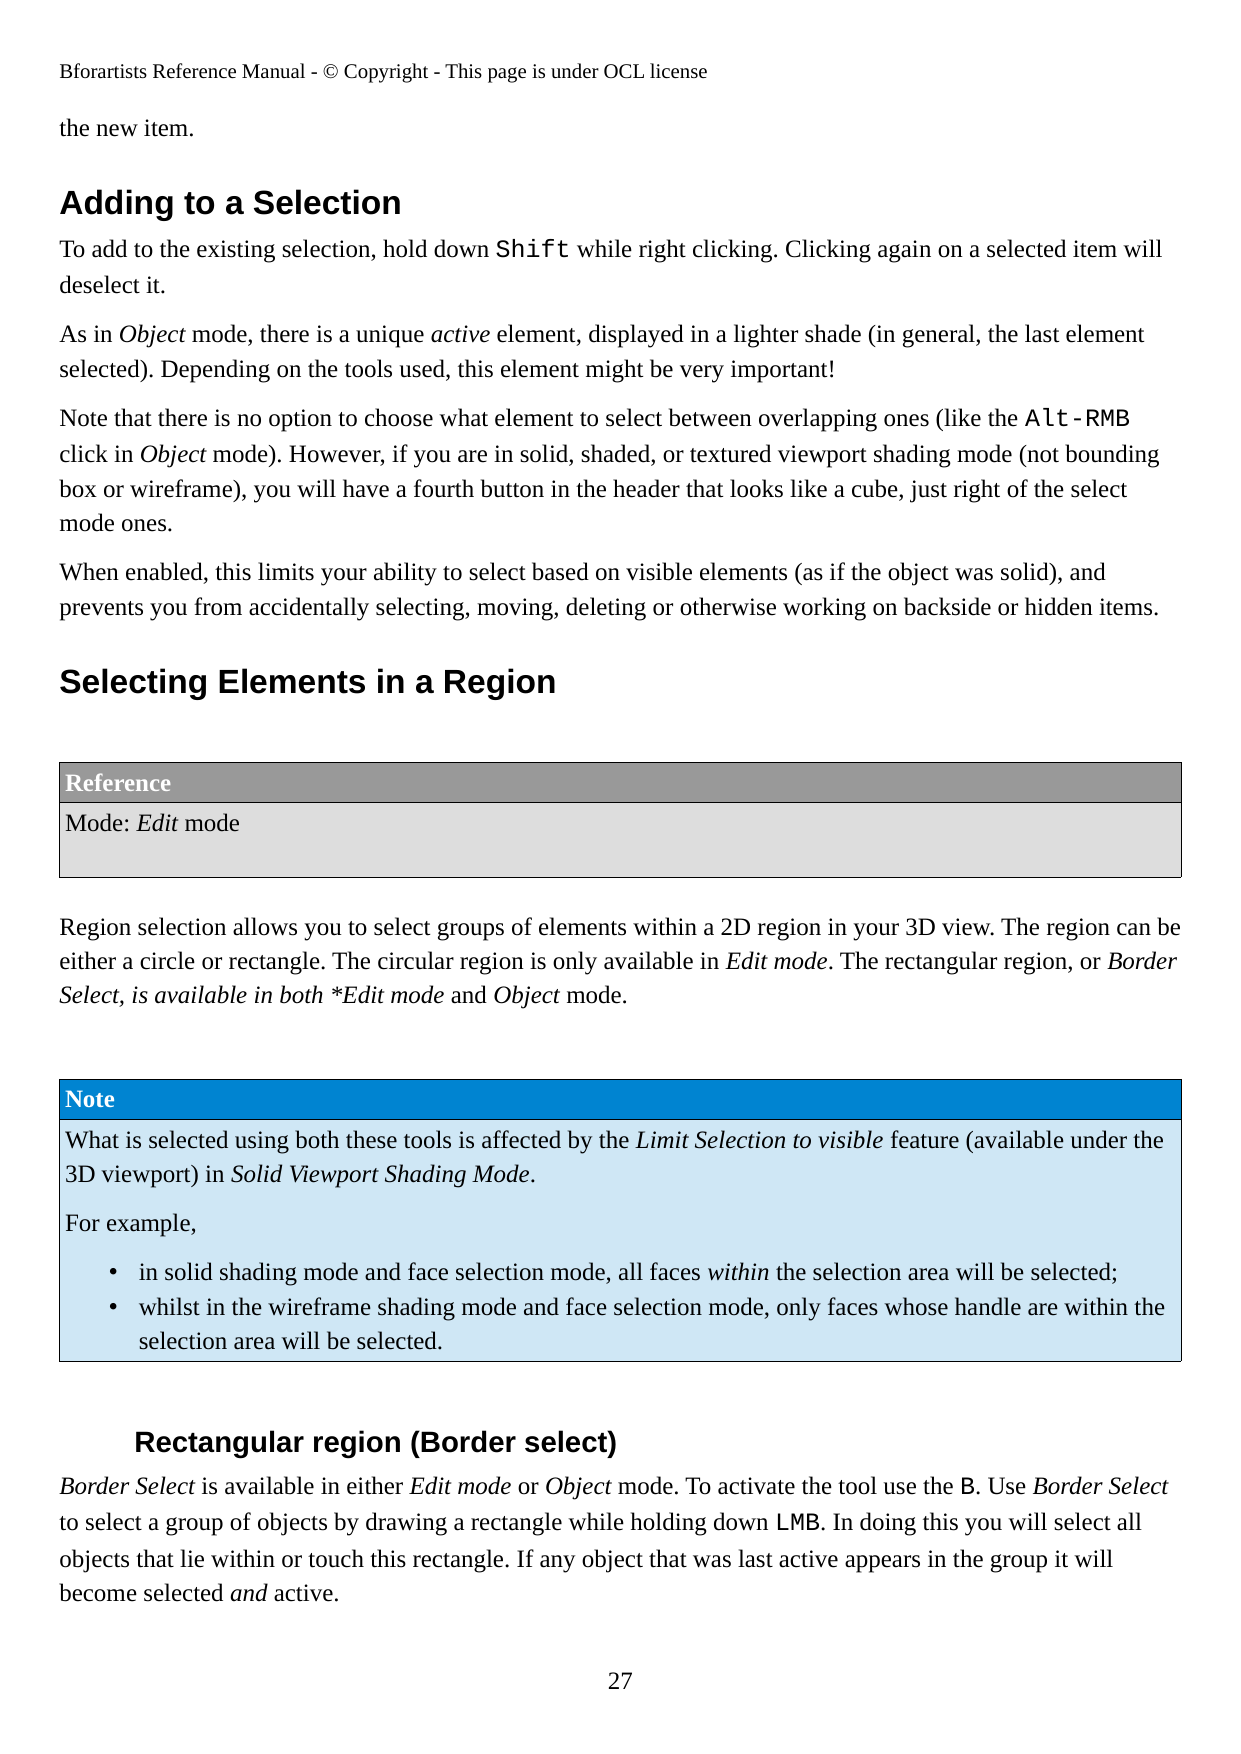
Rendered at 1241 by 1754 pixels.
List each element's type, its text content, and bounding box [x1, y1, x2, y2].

text As in Object mode, there is a unique active element, displayed in a lighter shade (in general, the last element selected). Depending on the tools used, this element might be very important! [59, 319, 1181, 382]
subtitle Adding to a Selection [59, 182, 1181, 221]
subtitle Rectangular region (Border select) [59, 1425, 1181, 1458]
text the new item. [59, 113, 1181, 141]
subtitle Selecting Elements in a Region [59, 662, 1181, 700]
text Border Select is available in either Edit mode or Object mode. To activate the tool use the B. Use Border Select to select a group of objects by drawing a rectangle while holding down LMB. In doing this you will select all objects that lie within or touch this rectangle. If any object that was last active appears in the group it will become selected and active. [59, 1471, 1181, 1607]
text Region selection allows you to select groups of elements within a 2D region in your 3D view. The region can be either a circle or rectangle. The circular region is only available in Edit mode. The rectangular region, or Border Select, is available in both *Edit mode and Object mode. [59, 912, 1181, 1009]
table_header Note [60, 1080, 1181, 1119]
table_header Reference [60, 763, 1181, 802]
text To add to the existing selection, hold down Shift while right clicking. Clicking again on a selected item will deselect it. [59, 234, 1181, 299]
text When enabled, this limits your ability to select based on visible elements (as if the object was solid), and prevents you from accidentally selecting, moving, deleting or otherwise working on backside or hidden items. [59, 557, 1181, 621]
table_cell What is selected using both these tools is affected by the Limit Selection to visible feature (available under the 3D viewport) in Solid Viewport Shading Mode. For example, in solid shading mode and face selection mode, all faces within the selection area will be selected; whilst in the wireframe shading mode and face selection mode, only faces whose handle are within the selection area will be selected. [60, 1120, 1181, 1361]
text Note that there is no option to choose what element to select between overlapping ones (like the Alt-RMB click in Object mode). However, if you are in solid, shaded, or textured viewport shading mode (not bounding box or wireframe), you will have a fourth button in the header that looks like a cube, just right of the select mode ones. [59, 403, 1181, 537]
table_cell Mode: Edit mode [60, 803, 1181, 877]
